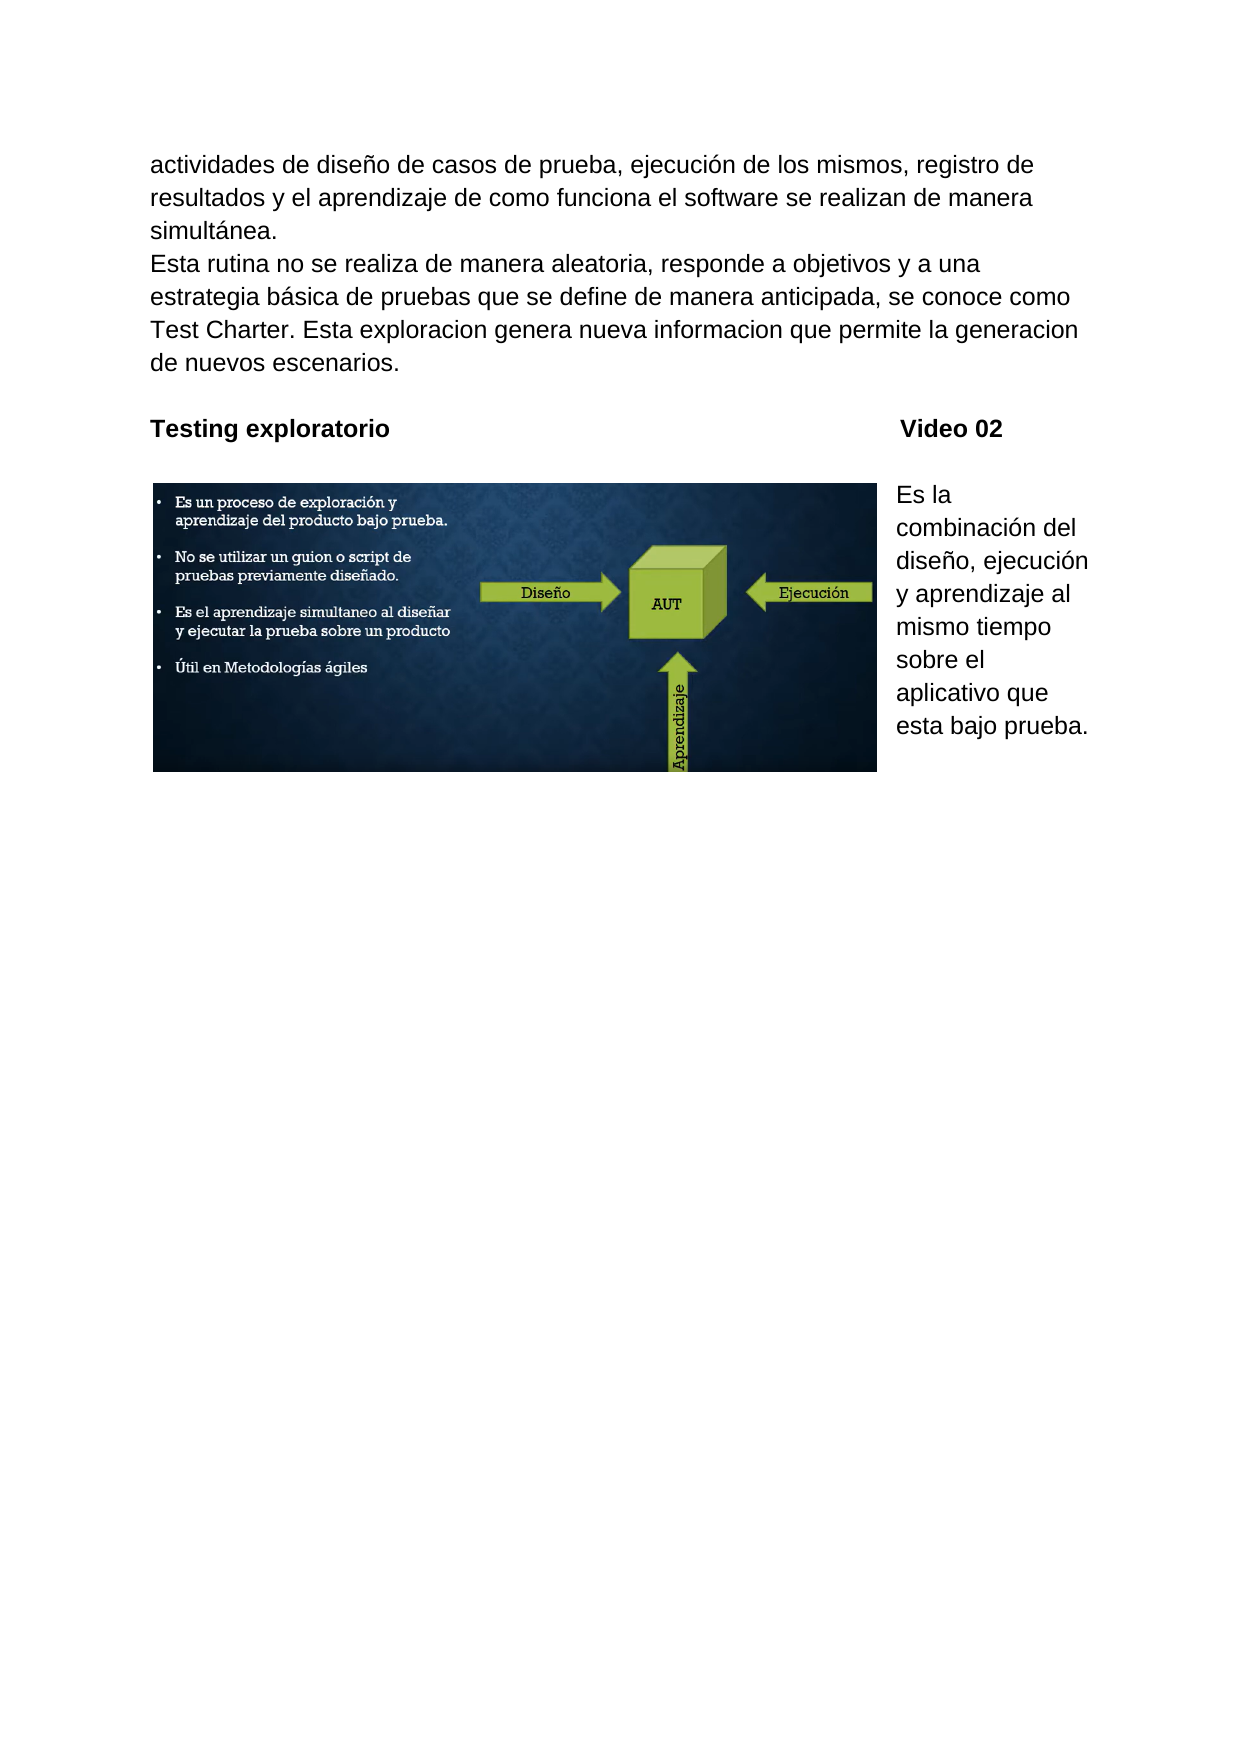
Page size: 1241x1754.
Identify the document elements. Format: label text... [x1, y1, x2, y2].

text actividades de diseño de casos de prueba, ejecución de los mismos, registro de resultados y el aprendizaje de como funciona el software se realizan de manera simultánea. [150, 150, 1090, 245]
text Es la combinación del diseño, ejecución y aprendizaje al mismo tiempo sobre el aplicativo que esta bajo prueba. [150, 480, 1090, 740]
text Testing exploratorio Video 02 [150, 414, 1090, 443]
picture [153, 483, 877, 772]
text Esta rutina no se realiza de manera aleatoria, responde a objetivos y a una estrategia básica de pruebas que se define de manera anticipada, se conoce como Test Charter. Esta exploracion genera nueva informacion que permite la generacion de nuevos escenarios. [150, 249, 1090, 377]
